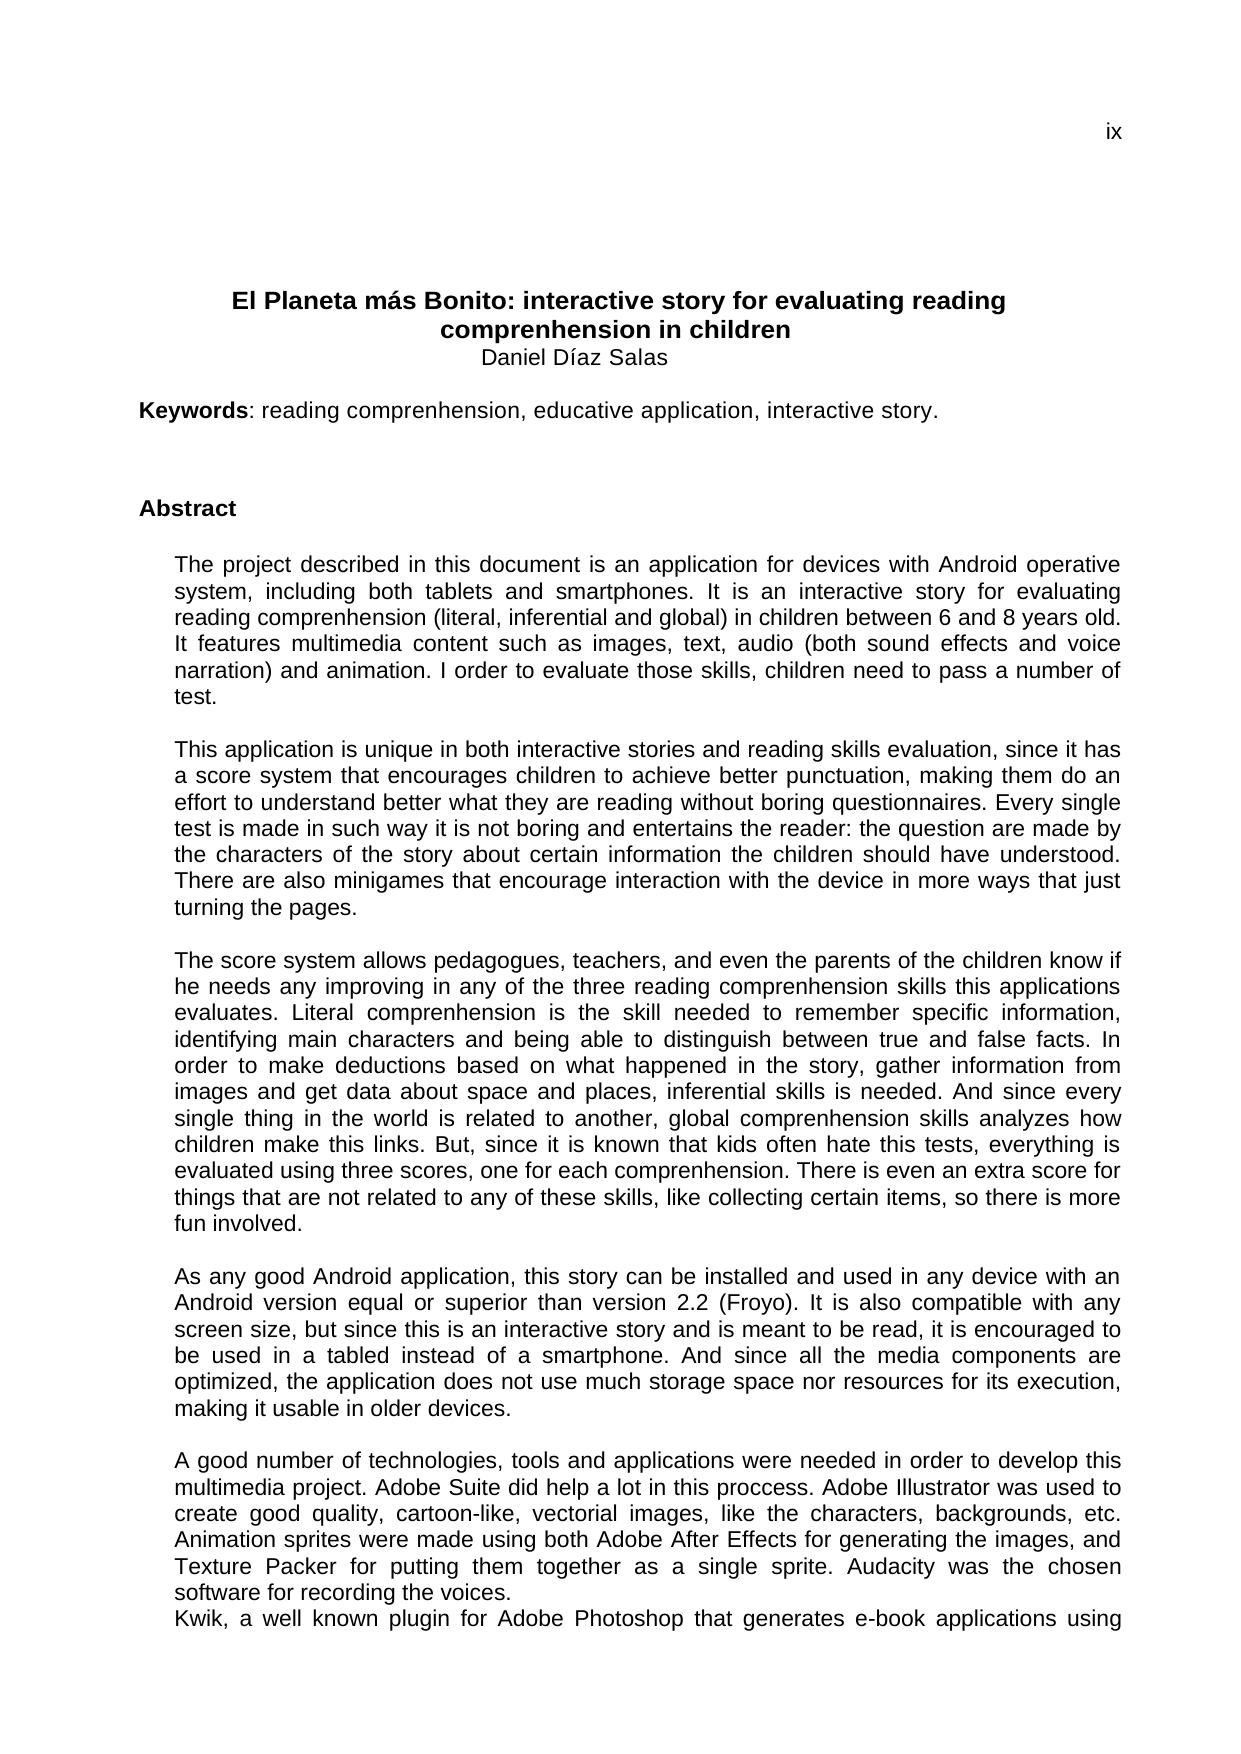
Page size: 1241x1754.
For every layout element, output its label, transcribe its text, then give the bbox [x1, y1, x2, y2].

text Keywords: reading comprenhension, educative application, interactive story. [139, 397, 1122, 423]
text The project described in this document is an application for devices with Android operative system, including both tablets and smartphones. It is an interactive story for evaluating reading comprenhension (literal, inferential and global) in children between 6 and 8 years old. It features multimedia content such as images, text, audio (both sound effects and voice narration) and animation. I order to evaluate those skills, children need to pass a number of test. [174, 551, 1122, 709]
text Abstract [139, 495, 1122, 521]
text El Planeta más Bonito: interactive story for evaluating reading comprenhension in children [179, 286, 1060, 344]
text Kwik, a well known plugin for Adobe Photoshop that generates e-book applications using [174, 1605, 1122, 1632]
text Daniel Díaz Salas [118, 344, 1031, 370]
text The score system allows pedagogues, teachers, and even the parents of the children know if he needs any improving in any of the three reading comprenhension skills this applications evaluates. Literal comprenhension is the skill needed to remember specific information, identifying main characters and being able to distinguish between true and false facts. In order to make deductions based on what happened in the story, gather information from images and get data about space and places, inferential skills is needed. And since every single thing in the world is related to another, global comprenhension skills analyzes how children make this links. But, since it is known that kids often hate this tests, everything is evaluated using three scores, one for each comprenhension. There is even an extra score for things that are not related to any of these skills, like collecting certain items, so there is more fun involved. [174, 947, 1122, 1236]
text A good number of technologies, tools and applications were needed in order to develop this multimedia project. Adobe Suite did help a lot in this proccess. Adobe Illustrator was used to create good quality, cartoon-like, vectorial images, like the characters, backgrounds, etc. Animation sprites were made using both Adobe After Effects for generating the images, and Texture Packer for putting them together as a single sprite. Audacity was the chosen software for recording the voices. [174, 1447, 1122, 1605]
text As any good Android application, this story can be installed and used in any device with an Android version equal or superior than version 2.2 (Froyo). It is also compatible with any screen size, but since this is an interactive story and is meant to be read, it is encouraged to be used in a tabled instead of a smartphone. And since all the media components are optimized, the application does not use much storage space nor resources for its execution, making it usable in older devices. [174, 1263, 1122, 1421]
text This application is unique in both interactive stories and reading skills evaluation, since it has a score system that encourages children to achieve better punctuation, making them do an effort to understand better what they are reading without boring questionnaires. Every single test is made in such way it is not boring and entertains the reader: the question are made by the characters of the story about certain information the children should have understood. There are also minigames that encourage interaction with the device in more ways that just turning the pages. [174, 736, 1122, 920]
